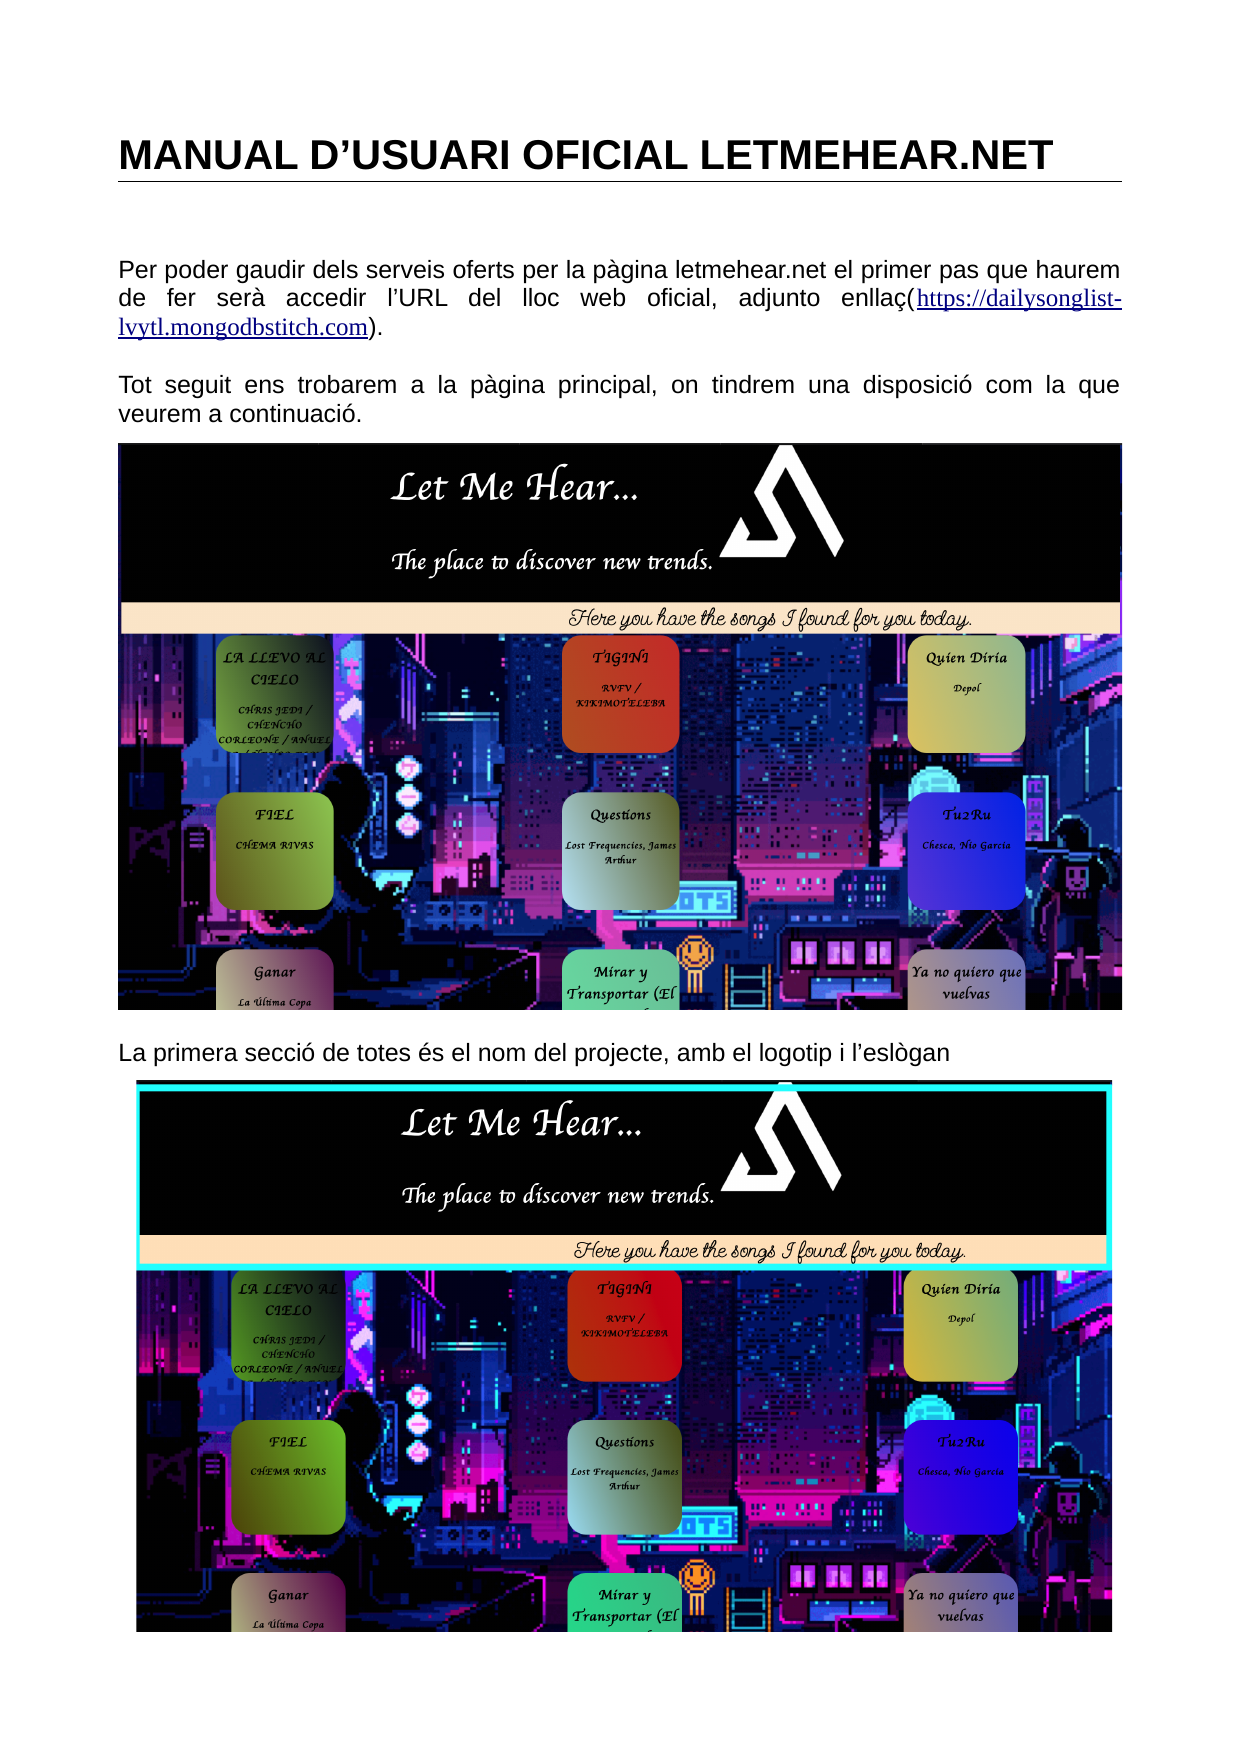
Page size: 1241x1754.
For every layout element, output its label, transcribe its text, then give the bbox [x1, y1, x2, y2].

text La primera secció de totes és el nom del projecte, amb el logotip i l’eslògan [118, 1038, 1122, 1067]
text Per poder gaudir dels serveis oferts per la pàgina letmehear.net el primer pas que haurem de fer serà accedir l’URL del lloc web oficial, adjunto enllaç(https://dailysonglist-lvytl.mongodbstitch.com). [118, 254, 1122, 341]
picture [136, 1080, 1113, 1632]
text Tot seguit ens trobarem a la pàgina principal, on tindrem una disposició com la que veurem a continuació. [118, 370, 1122, 427]
subtitle MANUAL D’USUARI OFICIAL LETMEHEAR.NET [118, 131, 1122, 181]
picture [118, 443, 1123, 1010]
